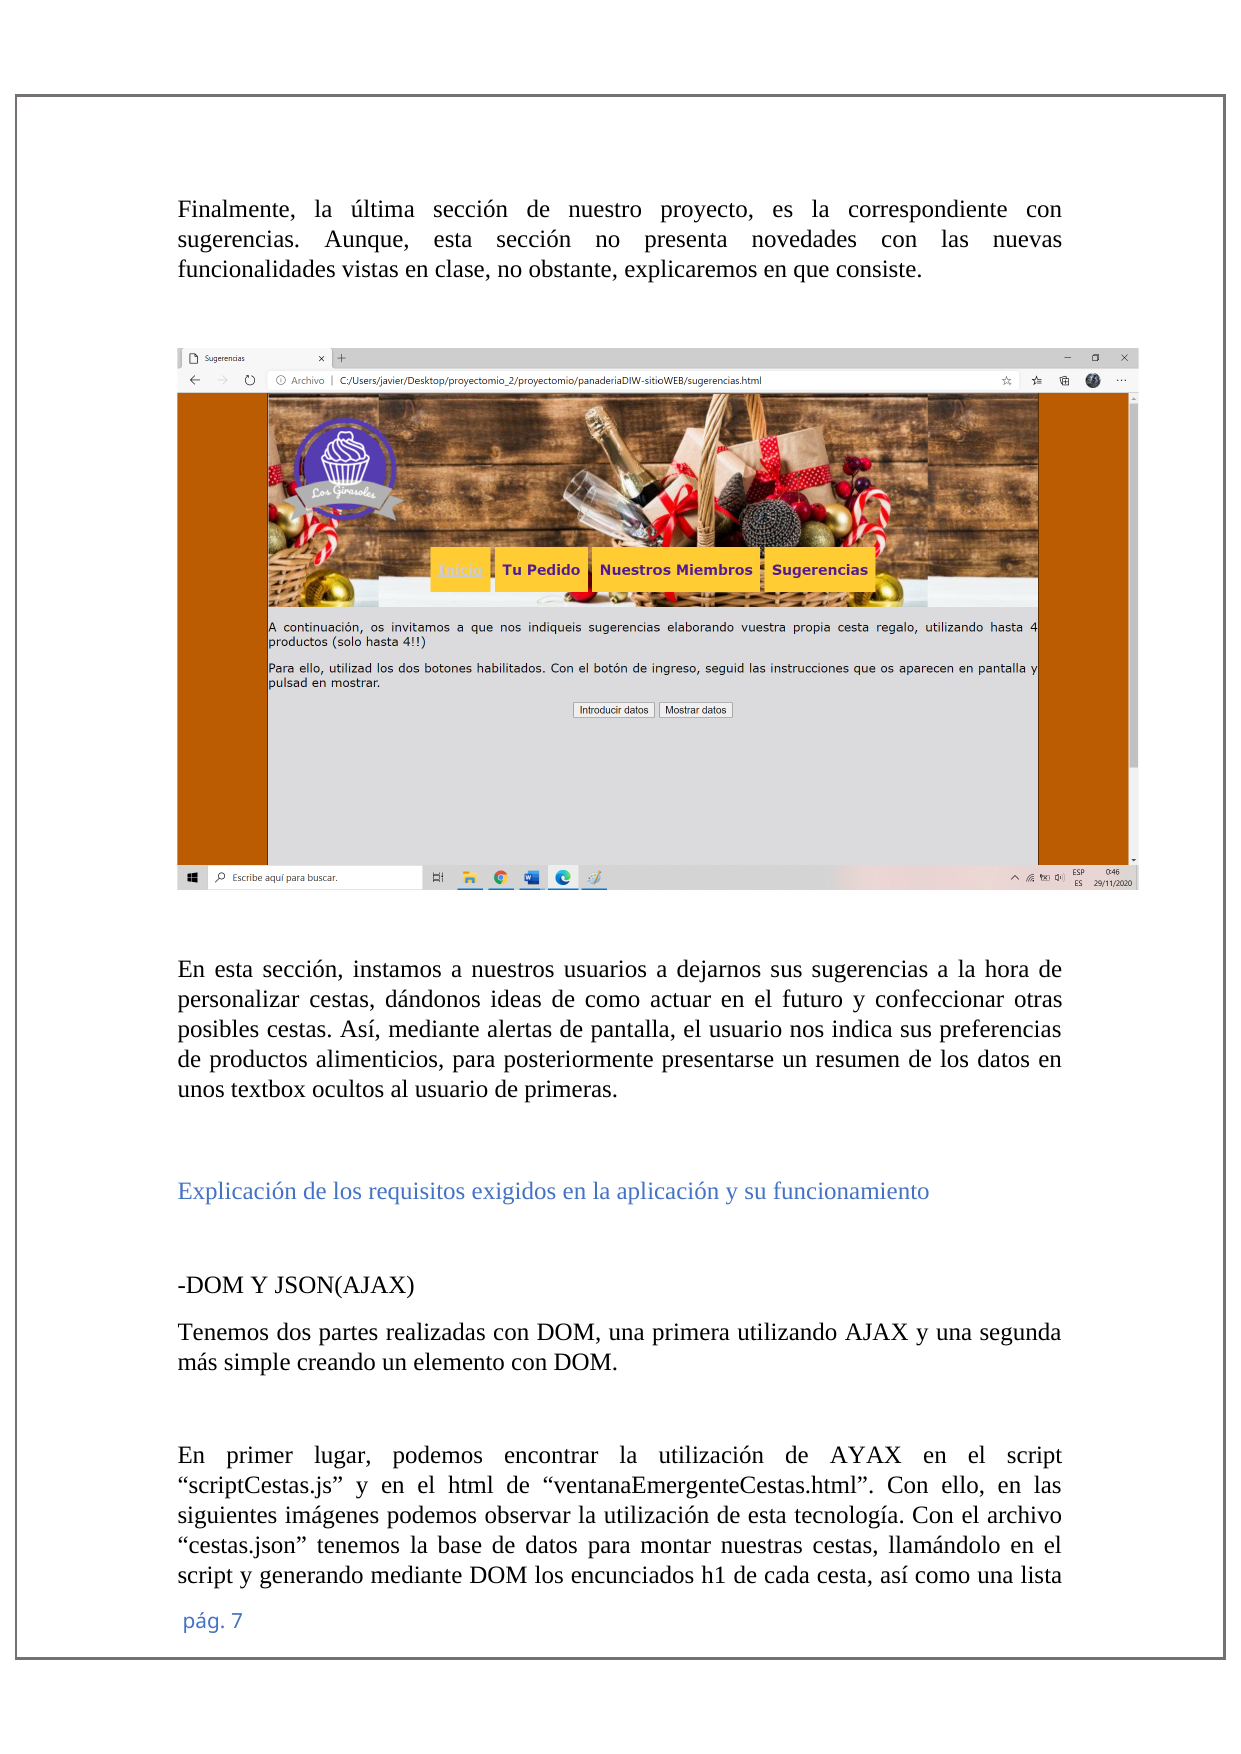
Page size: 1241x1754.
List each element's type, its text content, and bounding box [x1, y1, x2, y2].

text -DOM Y JSON(AJAX) [177, 1270, 1063, 1298]
text En primer lugar, podemos encontrar la utilización de AYAX en el script “scriptCestas.js” y en el html de “ventanaEmergenteCestas.html”. Con ello, en las siguientes imágenes podemos observar la utilización de esta tecnología. Con el archivo “cestas.json” tenemos la base de datos para montar nuestras cestas, llamándolo en el script y generando mediante DOM los encunciados h1 de cada cesta, así como una lista [177, 1440, 1063, 1589]
text Explicación de los requisitos exigidos en la aplicación y su funcionamiento [177, 1176, 1063, 1205]
text En esta sección, instamos a nuestros usuarios a dejarnos sus sugerencias a la hora de personalizar cestas, dándonos ideas de como actuar en el futuro y confeccionar otras posibles cestas. Así, mediante alertas de pantalla, el usuario nos indica sus preferencias de productos alimenticios, para posteriormente presentarse un resumen de los datos en unos textbox ocultos al usuario de primeras. [177, 954, 1063, 1103]
text Tenemos dos partes realizadas con DOM, una primera utilizando AJAX y una segunda más simple creando un elemento con DOM. [177, 1317, 1063, 1375]
text Finalmente, la última sección de nuestro proyecto, es la correspondiente con sugerencias. Aunque, esta sección no presenta novedades con las nuevas funcionalidades vistas en clase, no obstante, explicaremos en que consiste. [177, 194, 1063, 283]
